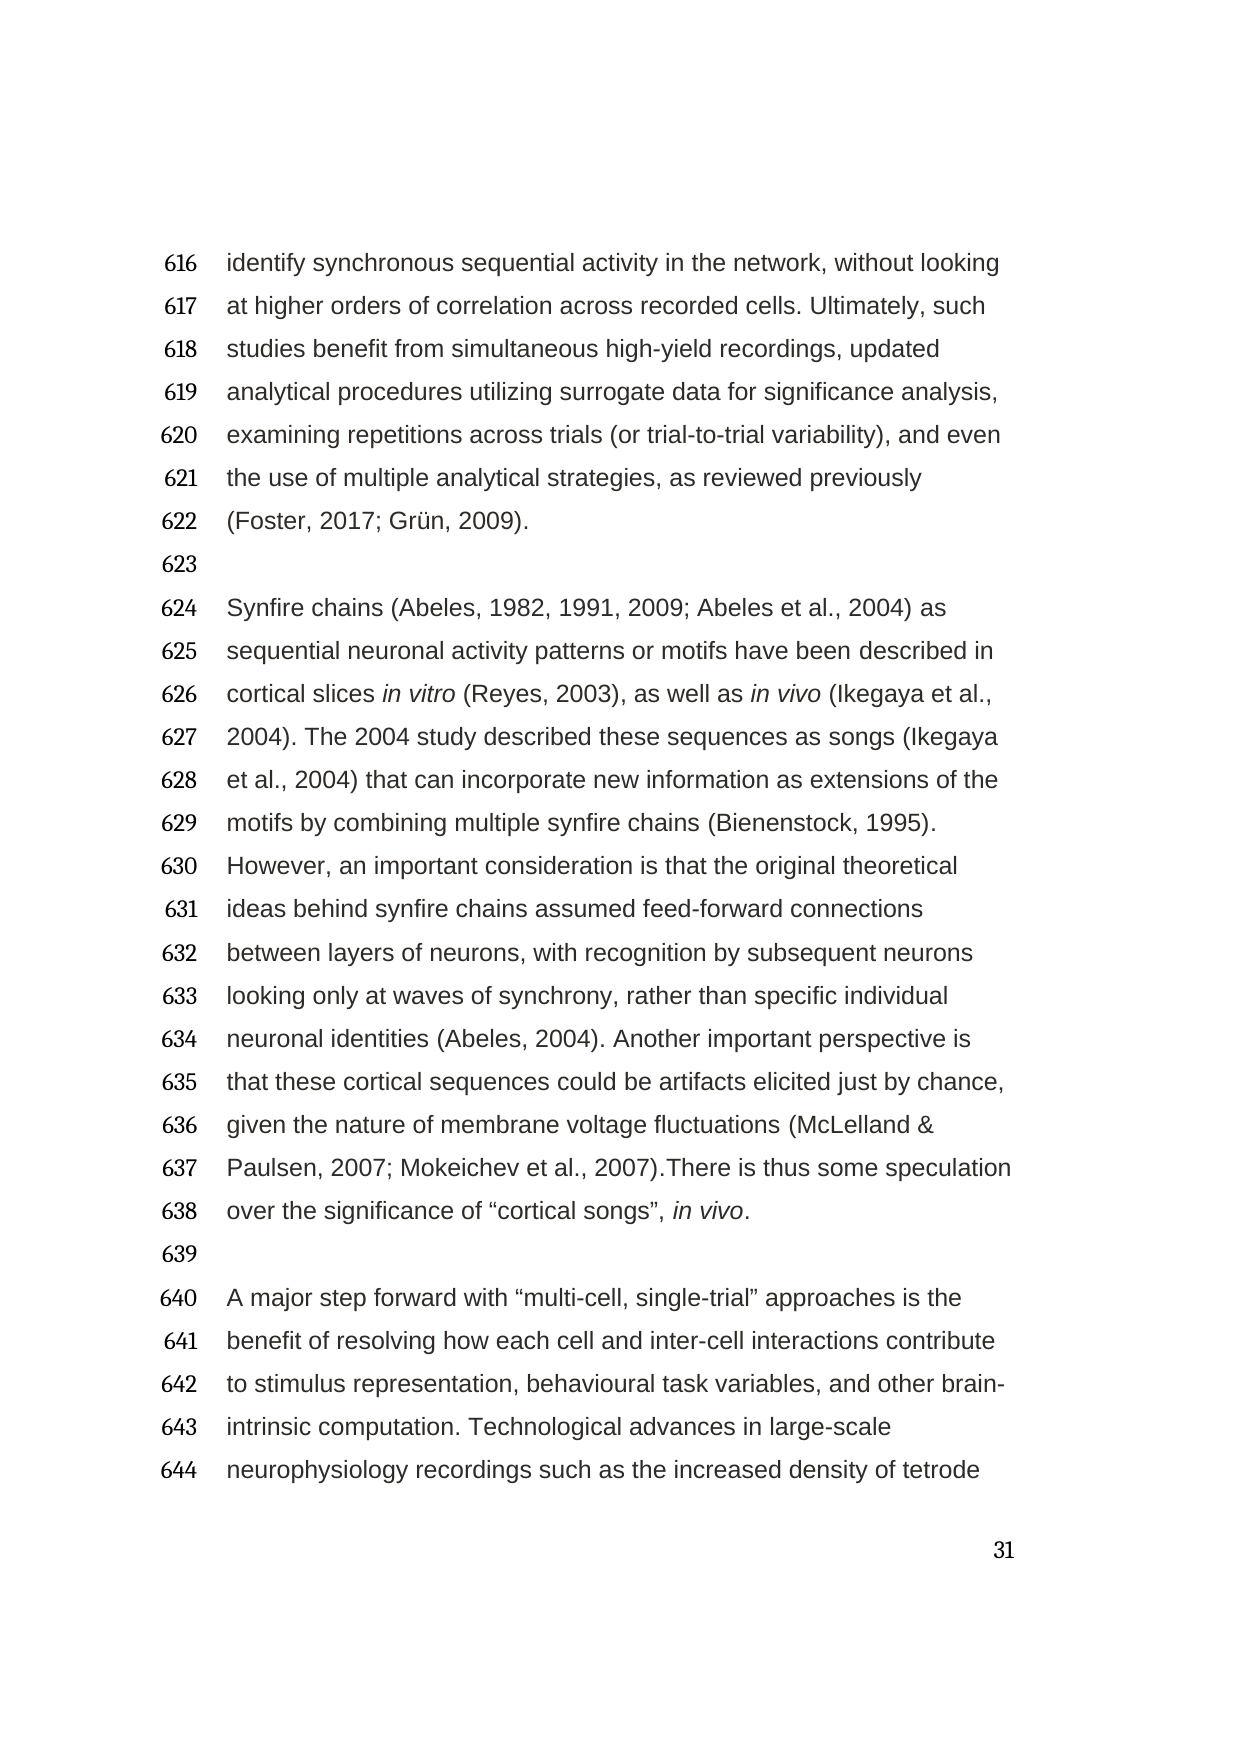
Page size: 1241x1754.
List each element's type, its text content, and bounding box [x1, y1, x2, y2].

text identify synchronous sequential activity in the network, without looking at higher orders of correlation across recorded cells. Ultimately, such studies benefit from simultaneous high-yield recordings, updated analytical procedures utilizing surrogate data for significance analysis, examining repetitions across trials (or trial-to-trial variability), and even the use of multiple analytical strategies, as reviewed previously (Foster, 2017; Grün, 2009)⁠. [226, 248, 1014, 535]
text Synfire chains (Abeles, 1982, 1991, 2009; Abeles et al., 2004)⁠ as sequential neuronal activity patterns or motifs have been described in cortical slices in vitro (Reyes, 2003)⁠, as well as in vivo (Ikegaya et al., 2004)⁠. The 2004 study described these sequences as songs (Ikegaya et al., 2004)⁠ that can incorporate new information as extensions of the motifs by combining multiple synfire chains (Bienenstock, 1995)⁠. However, an important consideration is that the original theoretical ideas behind synfire chains assumed feed-forward connections between layers of neurons, with recognition by subsequent neurons looking only at waves of synchrony, rather than specific individual neuronal identities (Abeles, 2004)⁠. Another important perspective is that these cortical sequences could be artifacts elicited just by chance, given the nature of membrane voltage fluctuations (McLelland & Paulsen, 2007; Mokeichev et al., 2007)⁠.There is thus some speculation over the significance of “cortical songs”, in vivo. [226, 593, 1014, 1225]
text A major step forward with “multi-cell, single-trial” approaches is the benefit of resolving how each cell and inter-cell interactions contribute to stimulus representation, behavioural task variables, and other brain-intrinsic computation. Technological advances in large-scale neurophysiology recordings such as the increased density of tetrode [226, 1283, 1014, 1484]
